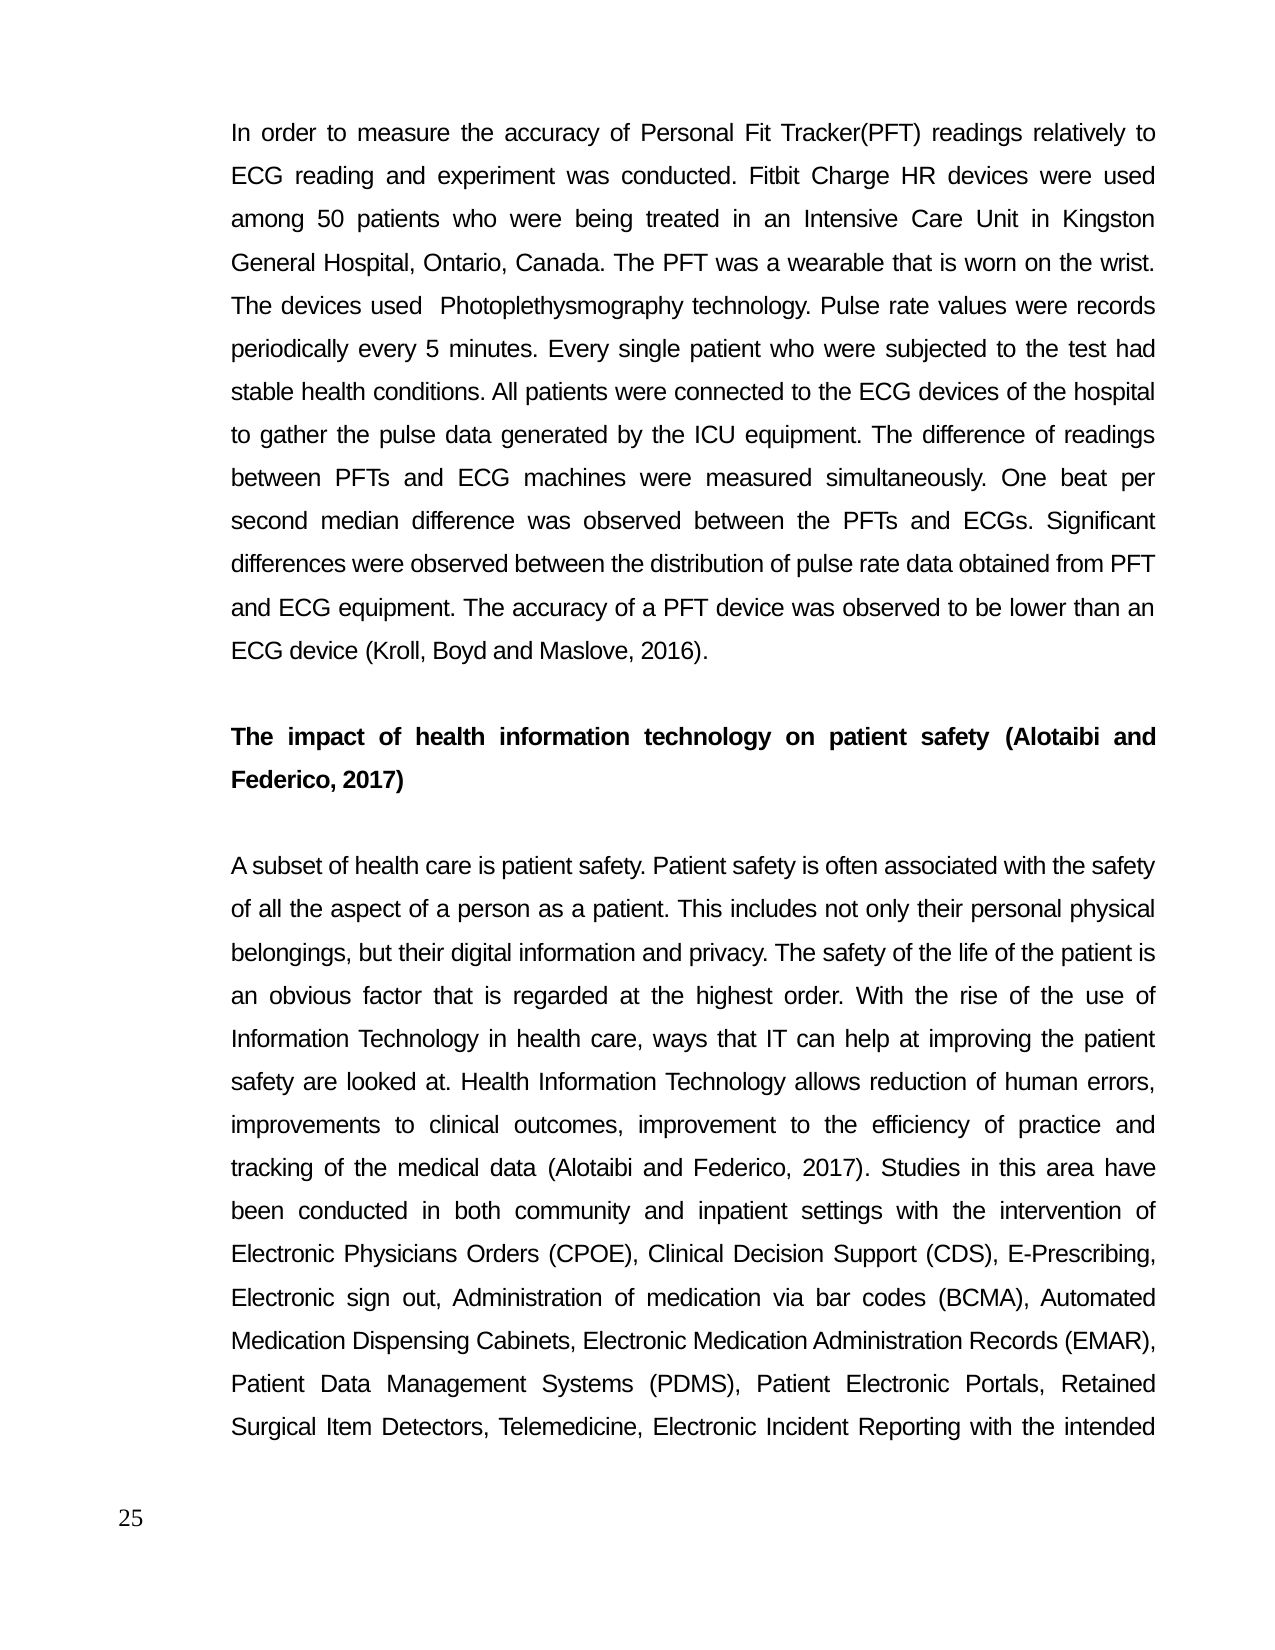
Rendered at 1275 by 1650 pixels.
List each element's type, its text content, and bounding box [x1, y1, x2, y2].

text In order to measure the accuracy of Personal Fit Tracker(PFT) readings relatively to ECG reading and experiment was conducted. Fitbit Charge HR devices were used among 50 patients who were being treated in an Intensive Care Unit in Kingston General Hospital, Ontario, Canada. The PFT was a wearable that is worn on the wrist. The devices used Photoplethysmography technology. Pulse rate values were records periodically every 5 minutes. Every single patient who were subjected to the test had stable health conditions. All patients were connected to the ECG devices of the hospital to gather the pulse data generated by the ICU equipment. The difference of readings between PFTs and ECG machines were measured simultaneously. One beat per second median difference was observed between the PFTs and ECGs. Significant differences were observed between the distribution of pulse rate data obtained from PFT and ECG equipment. The accuracy of a PFT device was observed to be lower than an ECG device (Kroll, Boyd and Maslove, 2016)⁠. [231, 118, 1157, 664]
text A subset of health care is patient safety. Patient safety is often associated with the safety of all the aspect of a person as a patient. This includes not only their personal physical belongings, but their digital information and privacy. The safety of the life of the patient is an obvious factor that is regarded at the highest order. With the rise of the use of Information Technology in health care, ways that IT can help at improving the patient safety are looked at. Health Information Technology allows reduction of human errors, improvements to clinical outcomes, improvement to the efficiency of practice and tracking of the medical data (Alotaibi and Federico, 2017)⁠. Studies in this area have been conducted in both community and inpatient settings with the intervention of Electronic Physicians Orders (CPOE), Clinical Decision Support (CDS), E-Prescribing, Electronic sign out, Administration of medication via bar codes (BCMA), Automated Medication Dispensing Cabinets, Electronic Medication Administration Records (EMAR), Patient Data Management Systems (PDMS), Patient Electronic Portals, Retained Surgical Item Detectors, Telemedicine, Electronic Incident Reporting with the intended [231, 851, 1157, 1441]
text The impact of health information technology on patient safety (Alotaibi and Federico, 2017)⁠ [231, 722, 1157, 794]
